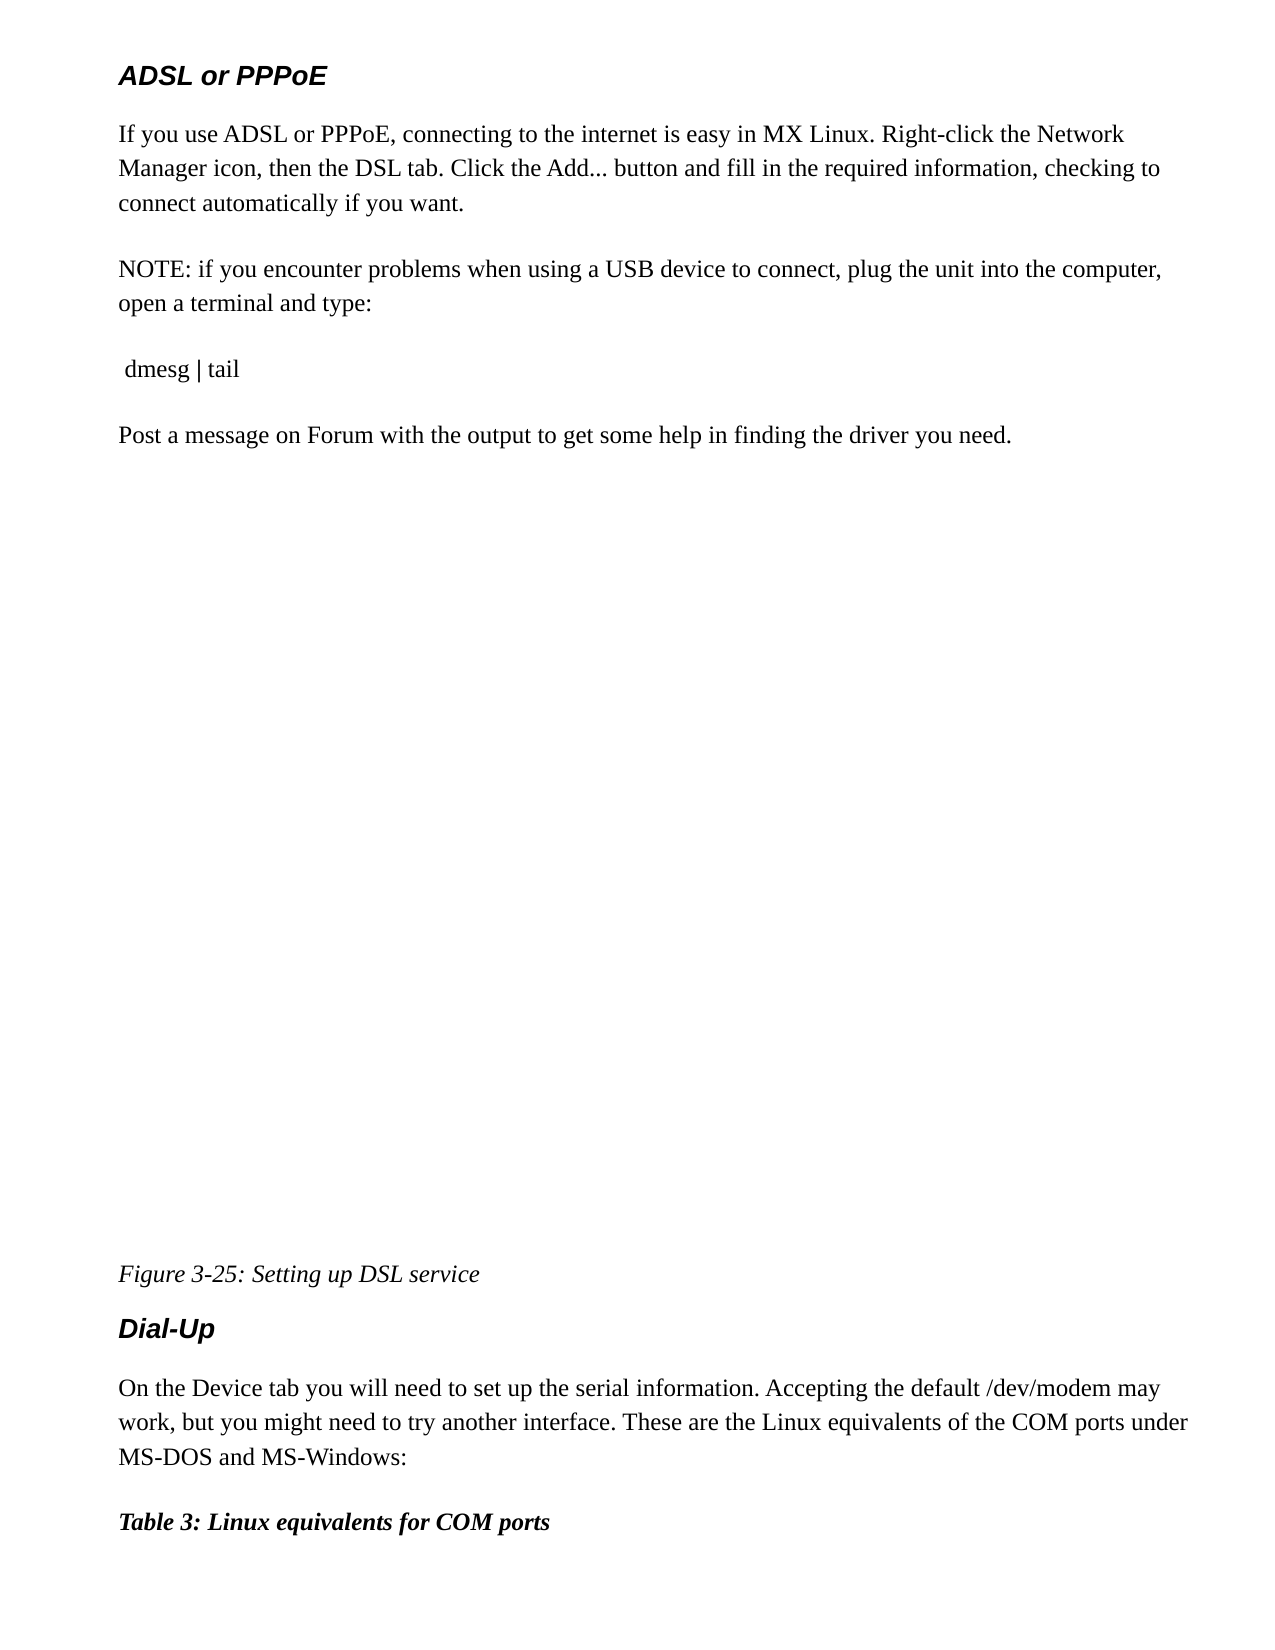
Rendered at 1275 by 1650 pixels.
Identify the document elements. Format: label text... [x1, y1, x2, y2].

text Table 3: Linux equivalents for COM ports [118, 1507, 1216, 1536]
subtitle ADSL or PPPoE [118, 59, 1216, 91]
text NOTE: if you encounter problems when using a USB device to connect, plug the unit into the computer, open a terminal and type: [118, 254, 1216, 317]
text On the Device tab you will need to set up the serial information. Accepting the default /dev/modem may work, but you might need to try another interface. These are the Linux equivalents of the COM ports under MS-DOS and MS-Windows: [118, 1373, 1216, 1471]
text Post a message on Forum with the output to get some help in finding the driver you need. [118, 420, 1216, 448]
subtitle Dial-Up [118, 1313, 1216, 1345]
text dmesg | tail [118, 354, 1216, 383]
text If you use ADSL or PPPoE, connecting to the internet is easy in MX Linux. Right-click the Network Manager icon, then the DSL tab. Click the Add... button and fill in the required information, checking to connect automatically if you want. [118, 119, 1216, 217]
text Figure 3-25: Setting up DSL service [118, 1259, 1216, 1288]
